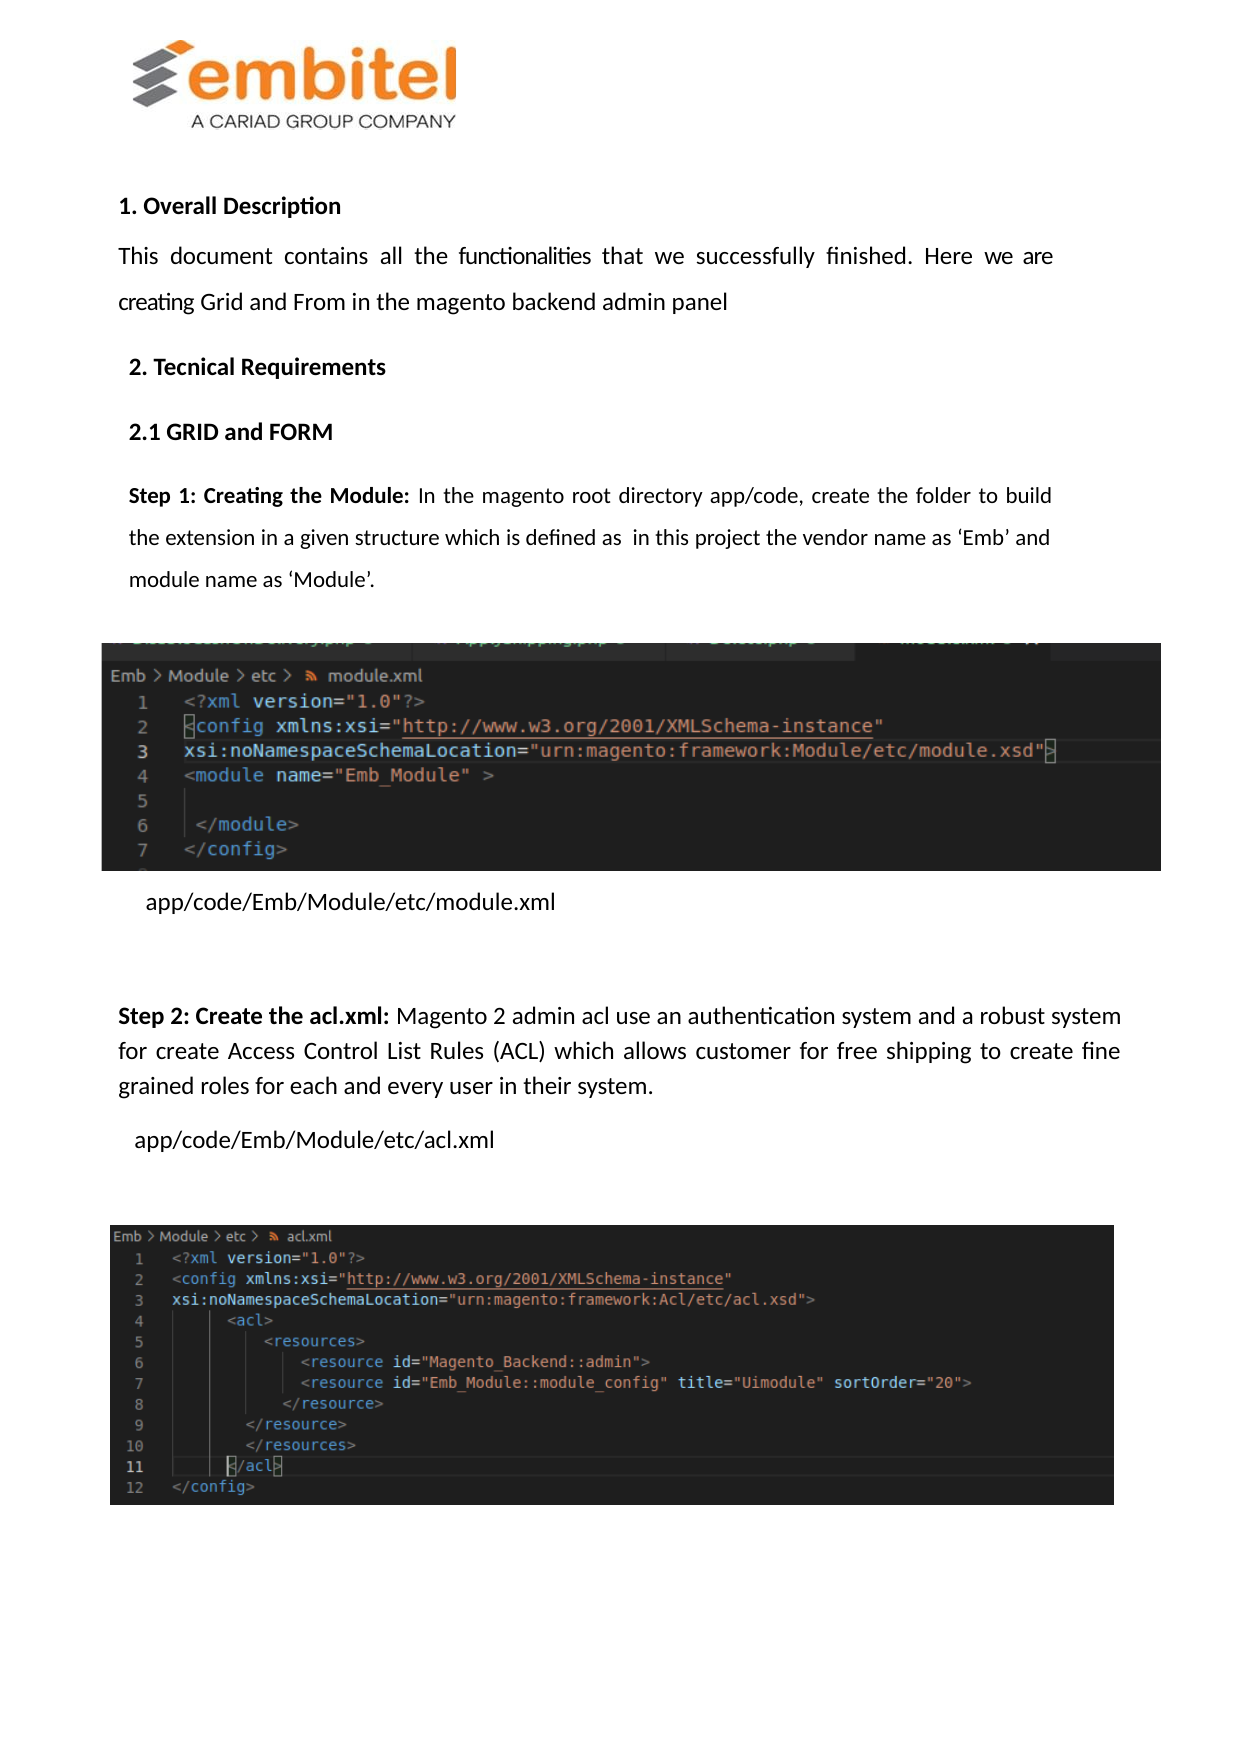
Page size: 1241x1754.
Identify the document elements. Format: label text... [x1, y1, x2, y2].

picture [101, 643, 1161, 871]
text app/code/Emb/Module/etc/module.xml [128, 871, 1054, 917]
text app/code/Emb/Module/etc/acl.xml [128, 1125, 1054, 1155]
text Step 2: Create the acl.xml: Magento 2 admin acl use an authentication system and a robust system for create Access Control List Rules (ACL) which allows customer for free shipping to create fine grained roles for each and every user in their system. [118, 1000, 1122, 1101]
list 1. Overall Description [118, 190, 1122, 221]
text This document contains all the functionalities that we successfully finished. Here we are creating Grid and From in the magento backend admin panel [118, 240, 1054, 316]
text Step 1: Creating the Module: In the magento root directory app/code, create the folder to build the extension in a given structure which is defined as in this project the vendor name as ‘Emb’ and module name as ‘Module’. [128, 481, 1054, 593]
text 2. Tecnical Requirements [128, 351, 1054, 381]
picture [110, 1225, 1114, 1505]
text [128, 626, 1054, 643]
text 2.1 GRID and FORM [128, 416, 1054, 446]
picture [132, 40, 457, 130]
